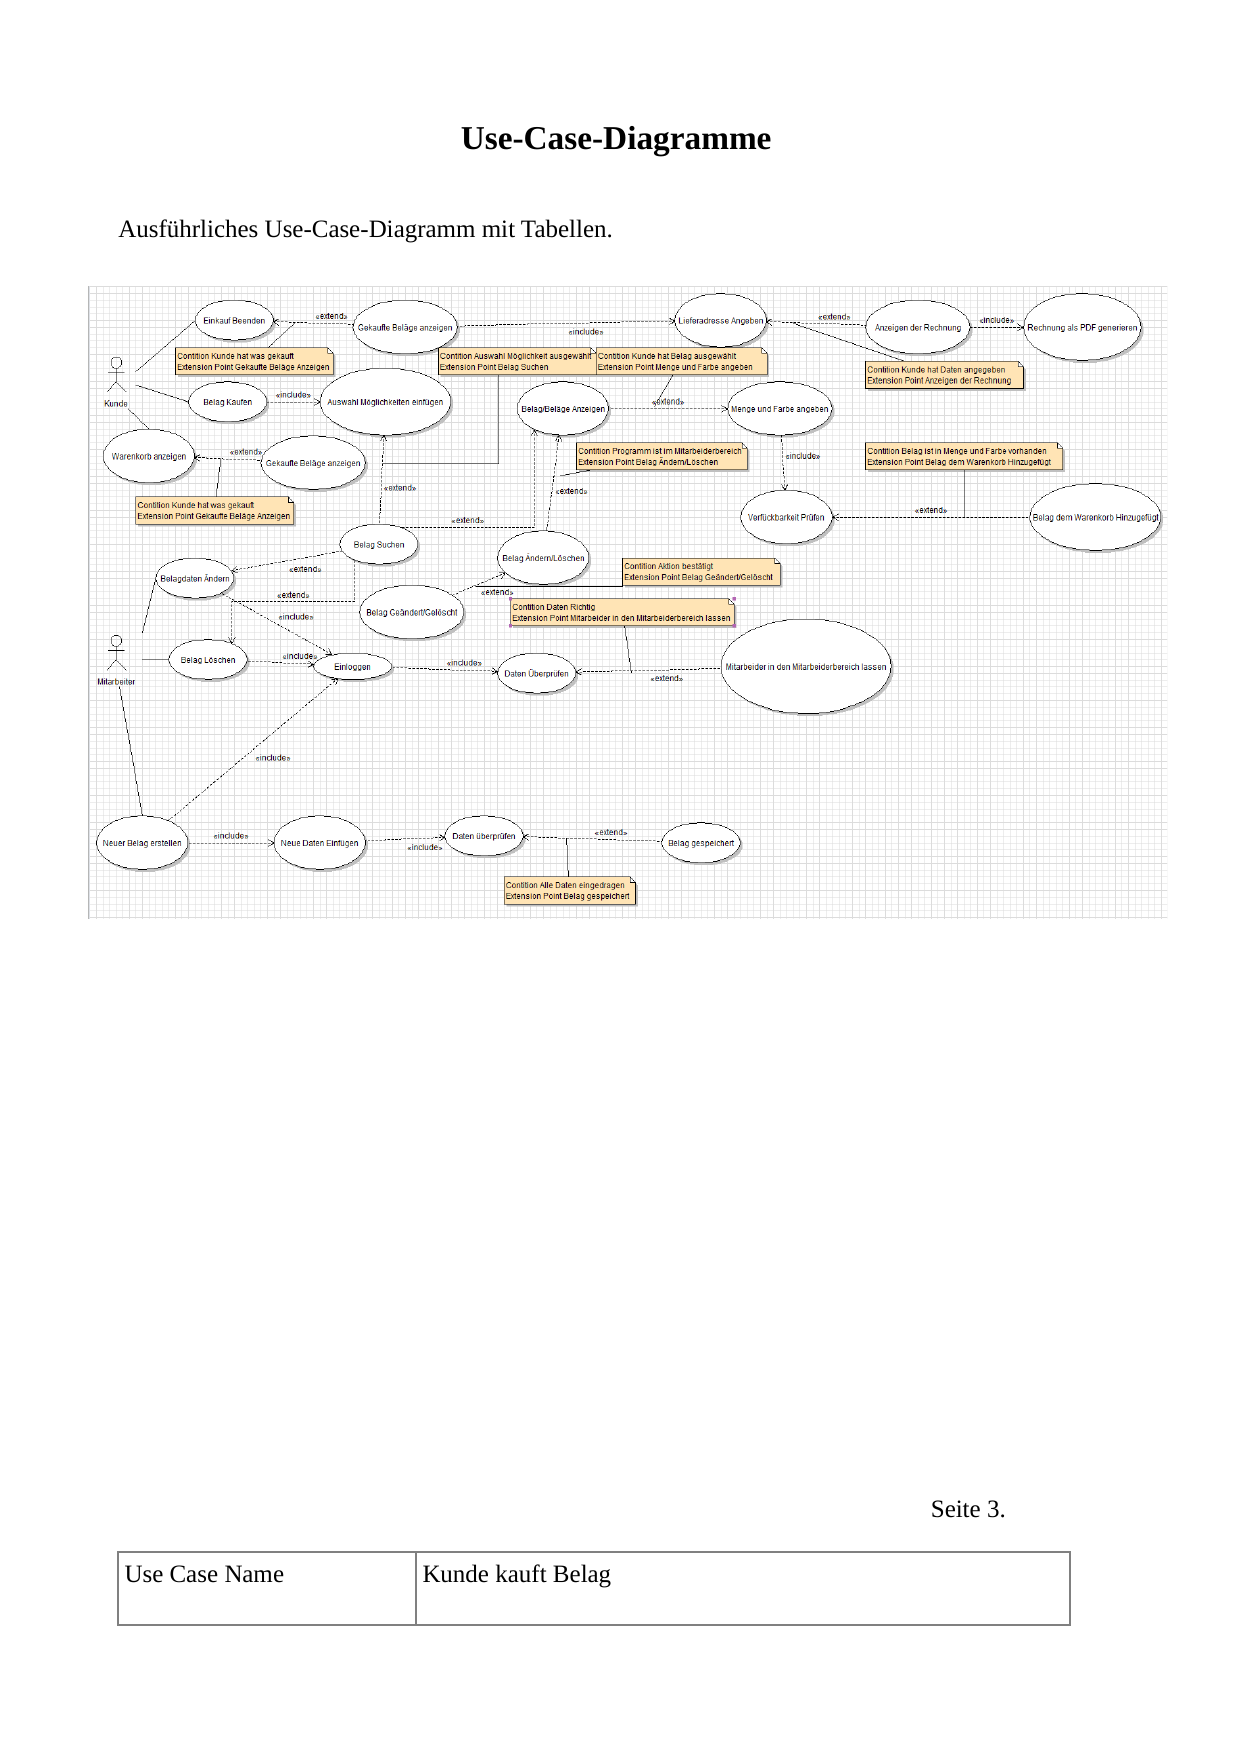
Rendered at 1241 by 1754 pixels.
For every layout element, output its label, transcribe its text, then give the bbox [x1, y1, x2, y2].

text Seite 3. [118, 1494, 1122, 1522]
text Ausführliches Use-Case-Diagramm mit Tabellen. [118, 214, 1122, 243]
picture [88, 286, 1168, 919]
text Use-Case-Diagramme [118, 118, 1122, 156]
table_header Use Case Name [119, 1553, 415, 1624]
table_header Kunde kauft Belag [417, 1553, 1069, 1624]
